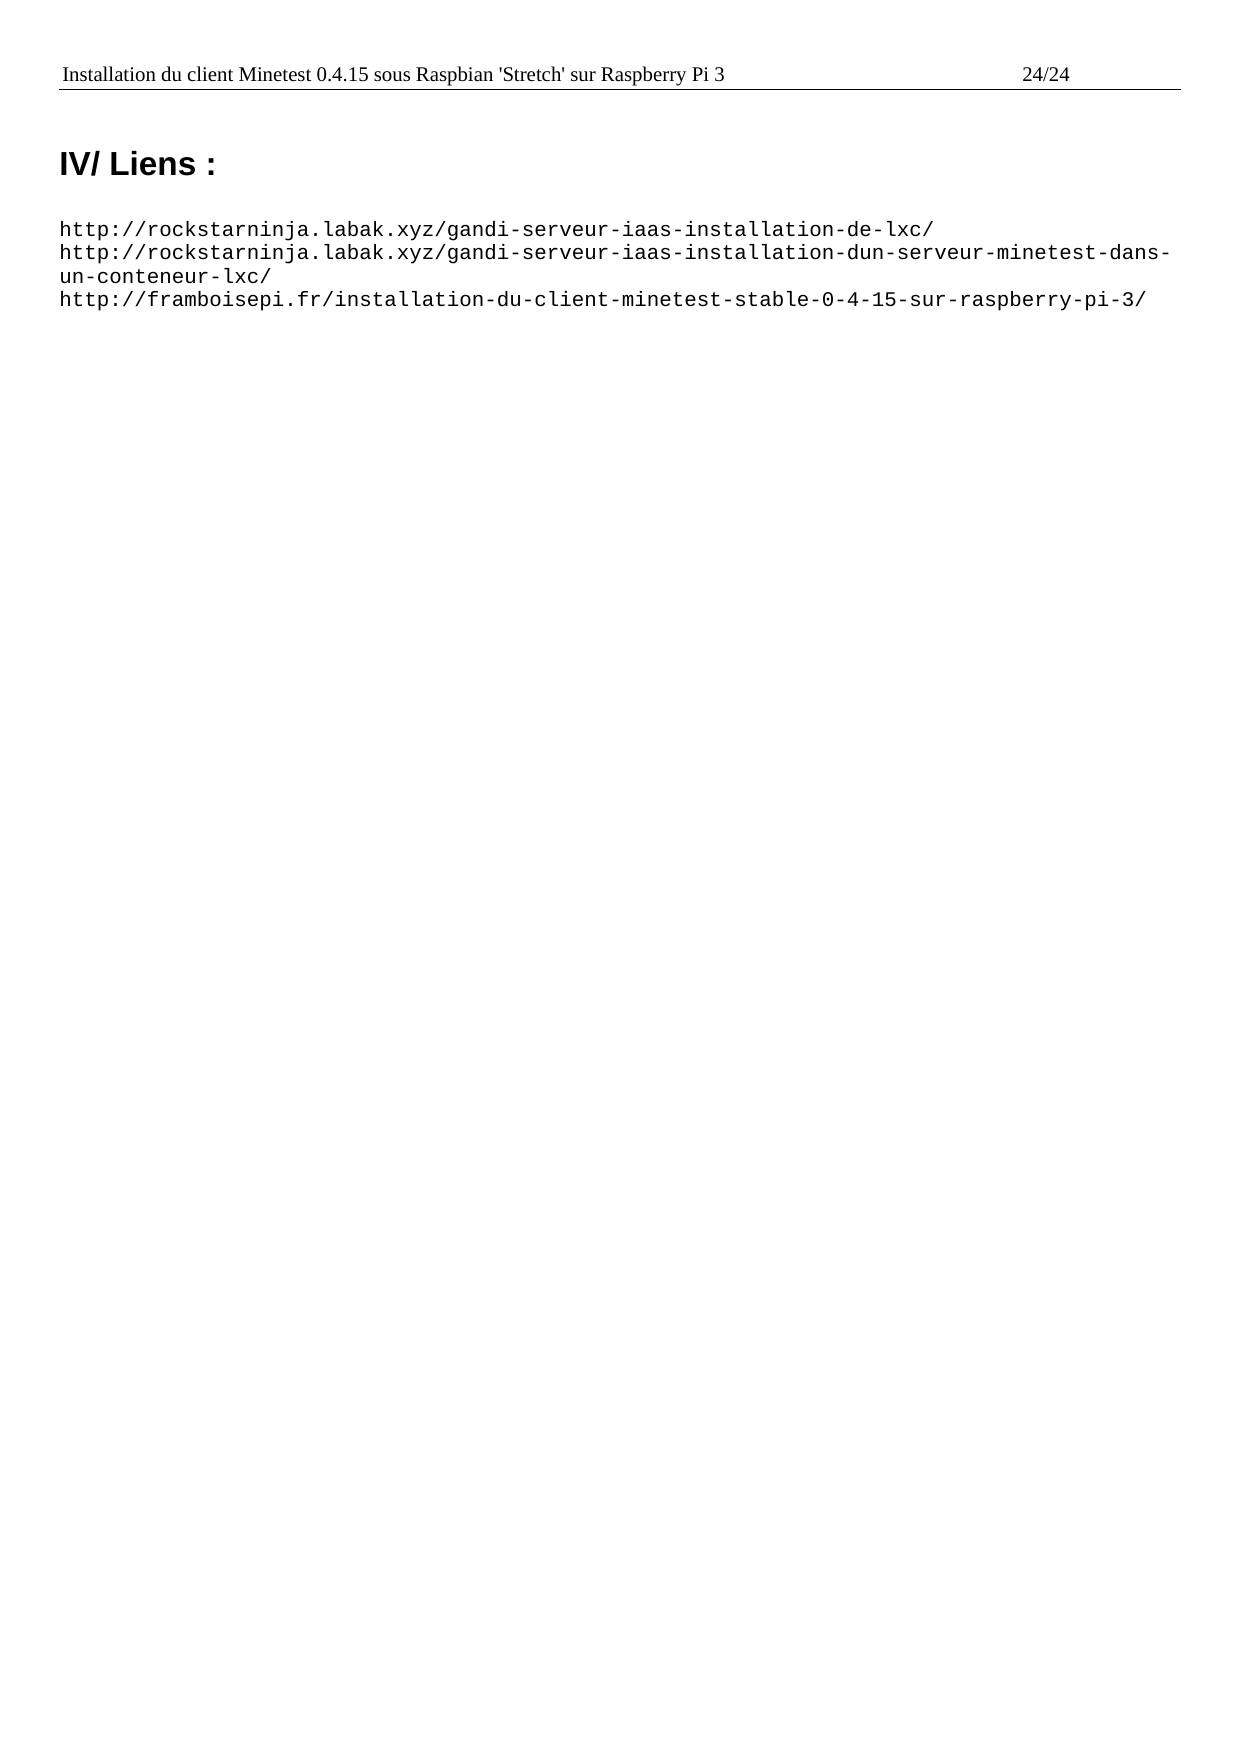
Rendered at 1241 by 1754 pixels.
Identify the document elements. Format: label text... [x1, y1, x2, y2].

text http://framboisepi.fr/installation-du-client-minetest-stable-0-4-15-sur-raspberry-pi-3/ [59, 289, 1181, 313]
text http://rockstarninja.labak.xyz/gandi-serveur-iaas-installation-dun-serveur-minetest-dans-un-conteneur-lxc/ [59, 242, 1181, 289]
subtitle IV/ Liens : [59, 143, 1181, 182]
text http://rockstarninja.labak.xyz/gandi-serveur-iaas-installation-de-lxc/ [59, 218, 1181, 242]
